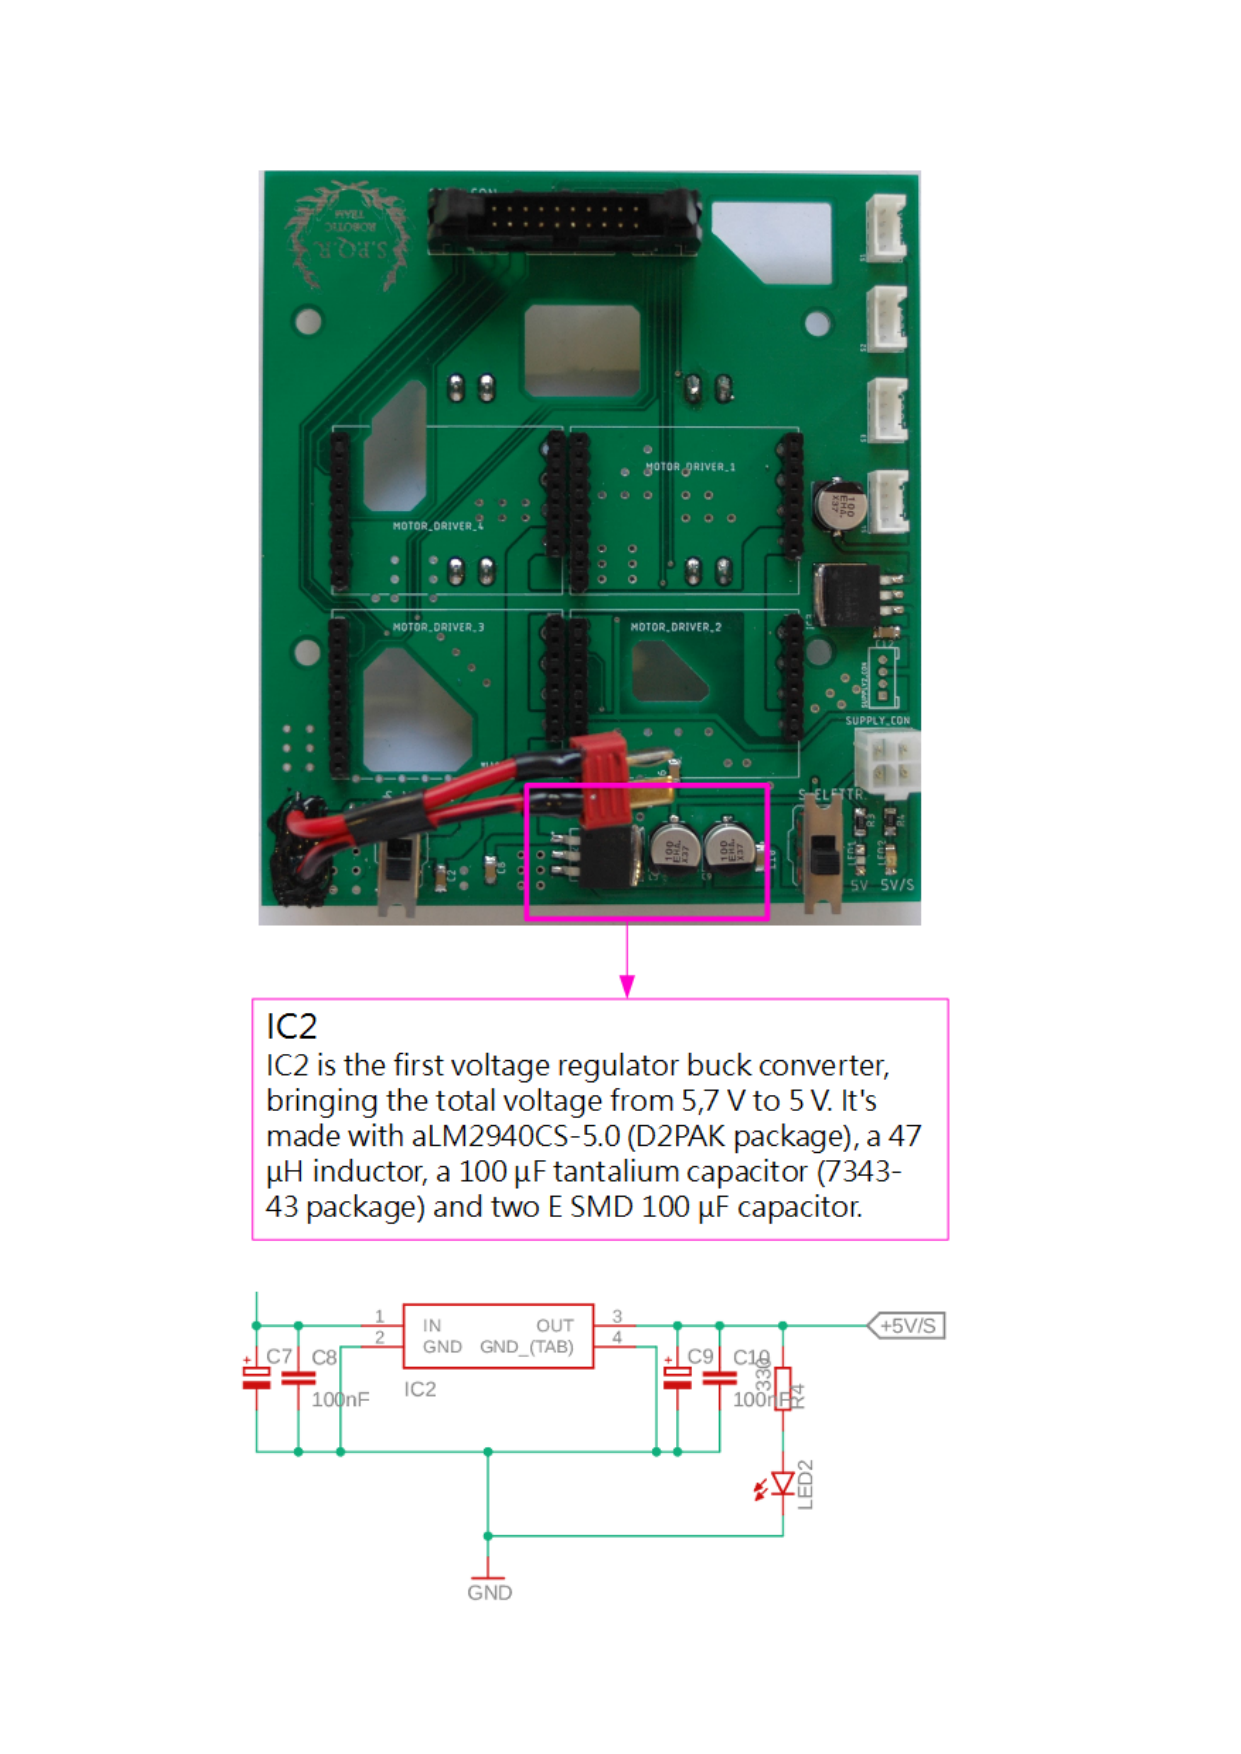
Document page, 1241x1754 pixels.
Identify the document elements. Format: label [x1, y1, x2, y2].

picture [38, 90, 1162, 1678]
